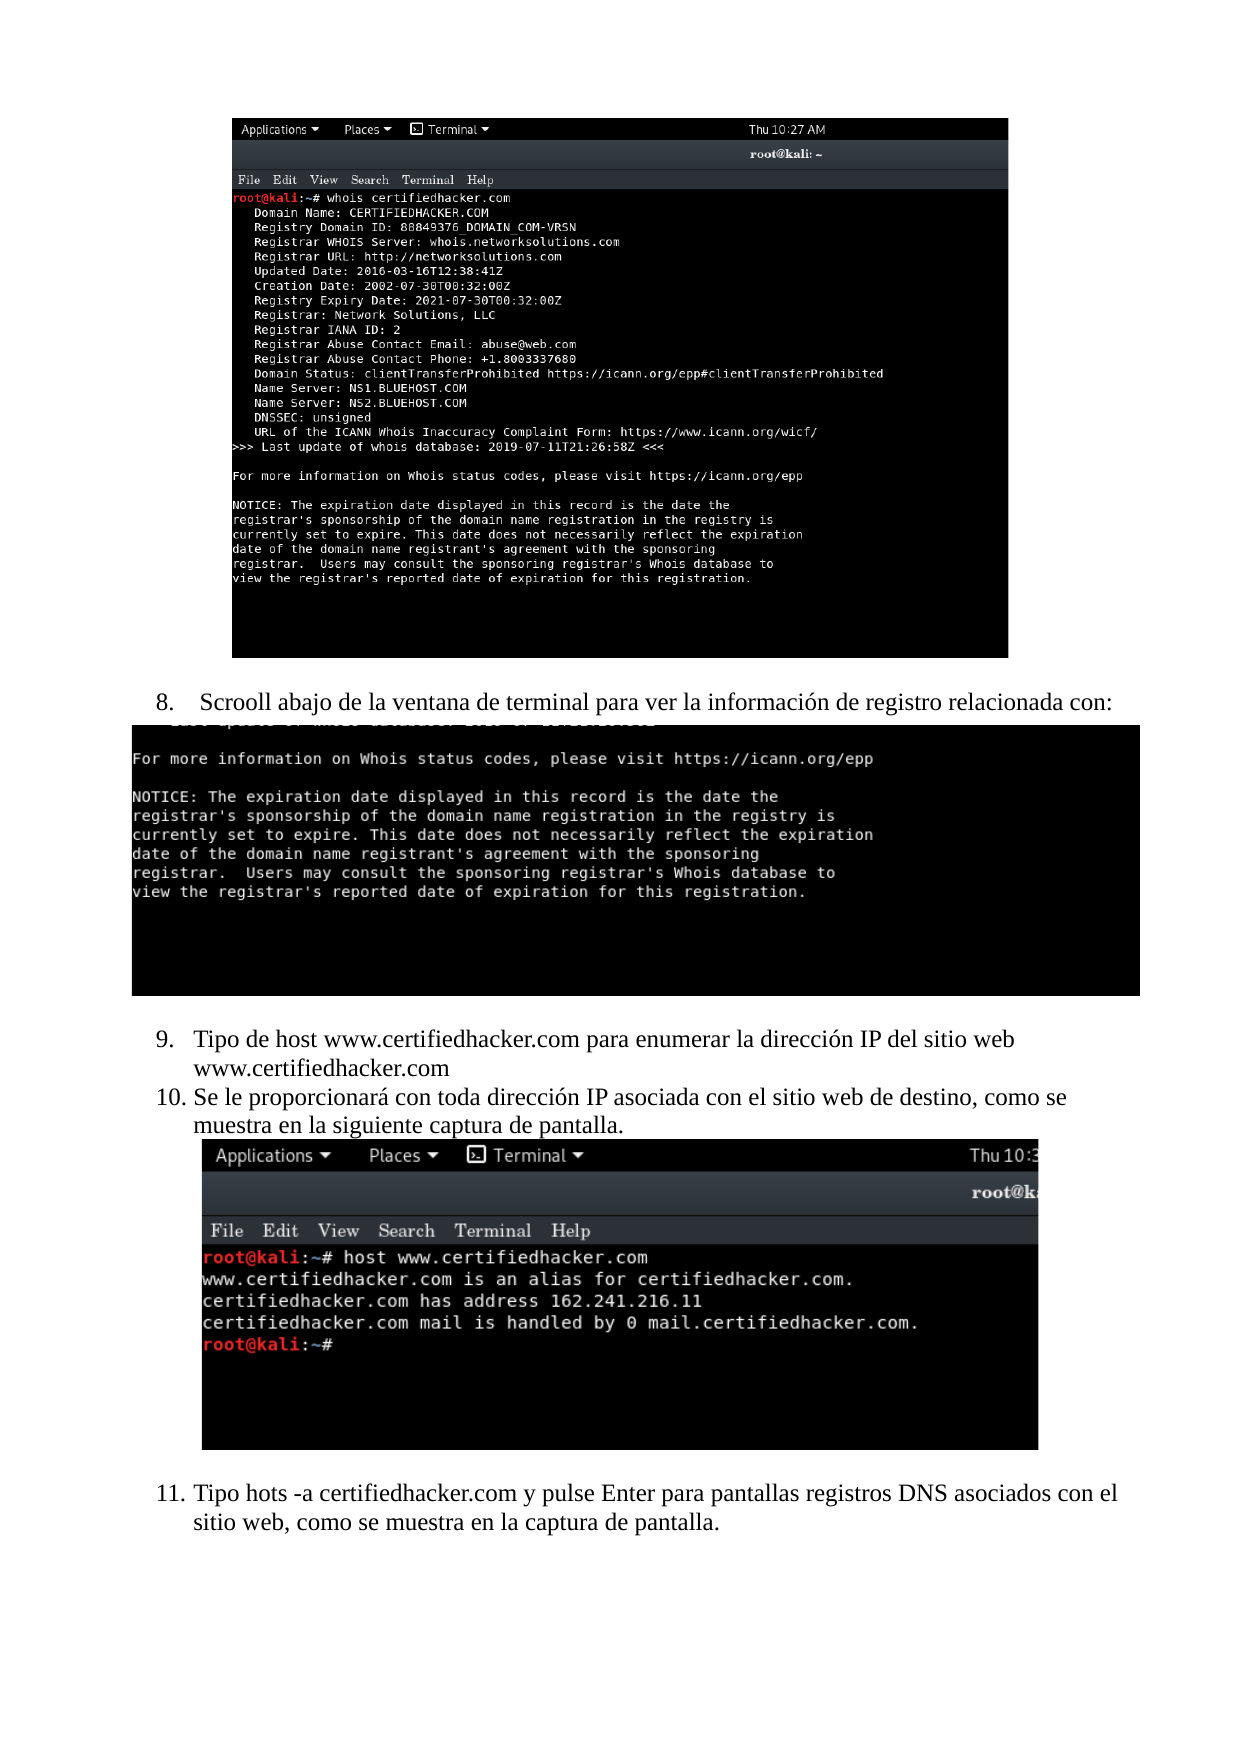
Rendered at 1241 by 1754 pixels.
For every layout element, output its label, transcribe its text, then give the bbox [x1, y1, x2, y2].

picture [131, 725, 1140, 996]
list Scrooll abajo de la ventana de terminal para ver la información de registro relacionada con: [156, 687, 1122, 715]
picture [232, 118, 1009, 658]
list Tipo hots -a certifiedhacker.com y pulse Enter para pantallas registros DNS asociados con el sitio web, como se muestra en la captura de pantalla. [156, 1478, 1122, 1536]
list Se le proporcionará con toda dirección IP asociada con el sitio web de destino, como se muestra en la siguiente captura de pantalla. [156, 1082, 1122, 1139]
list Tipo de host www.certifiedhacker.com para enumerar la dirección IP del sitio web www.certifiedhacker.com [156, 1024, 1122, 1082]
